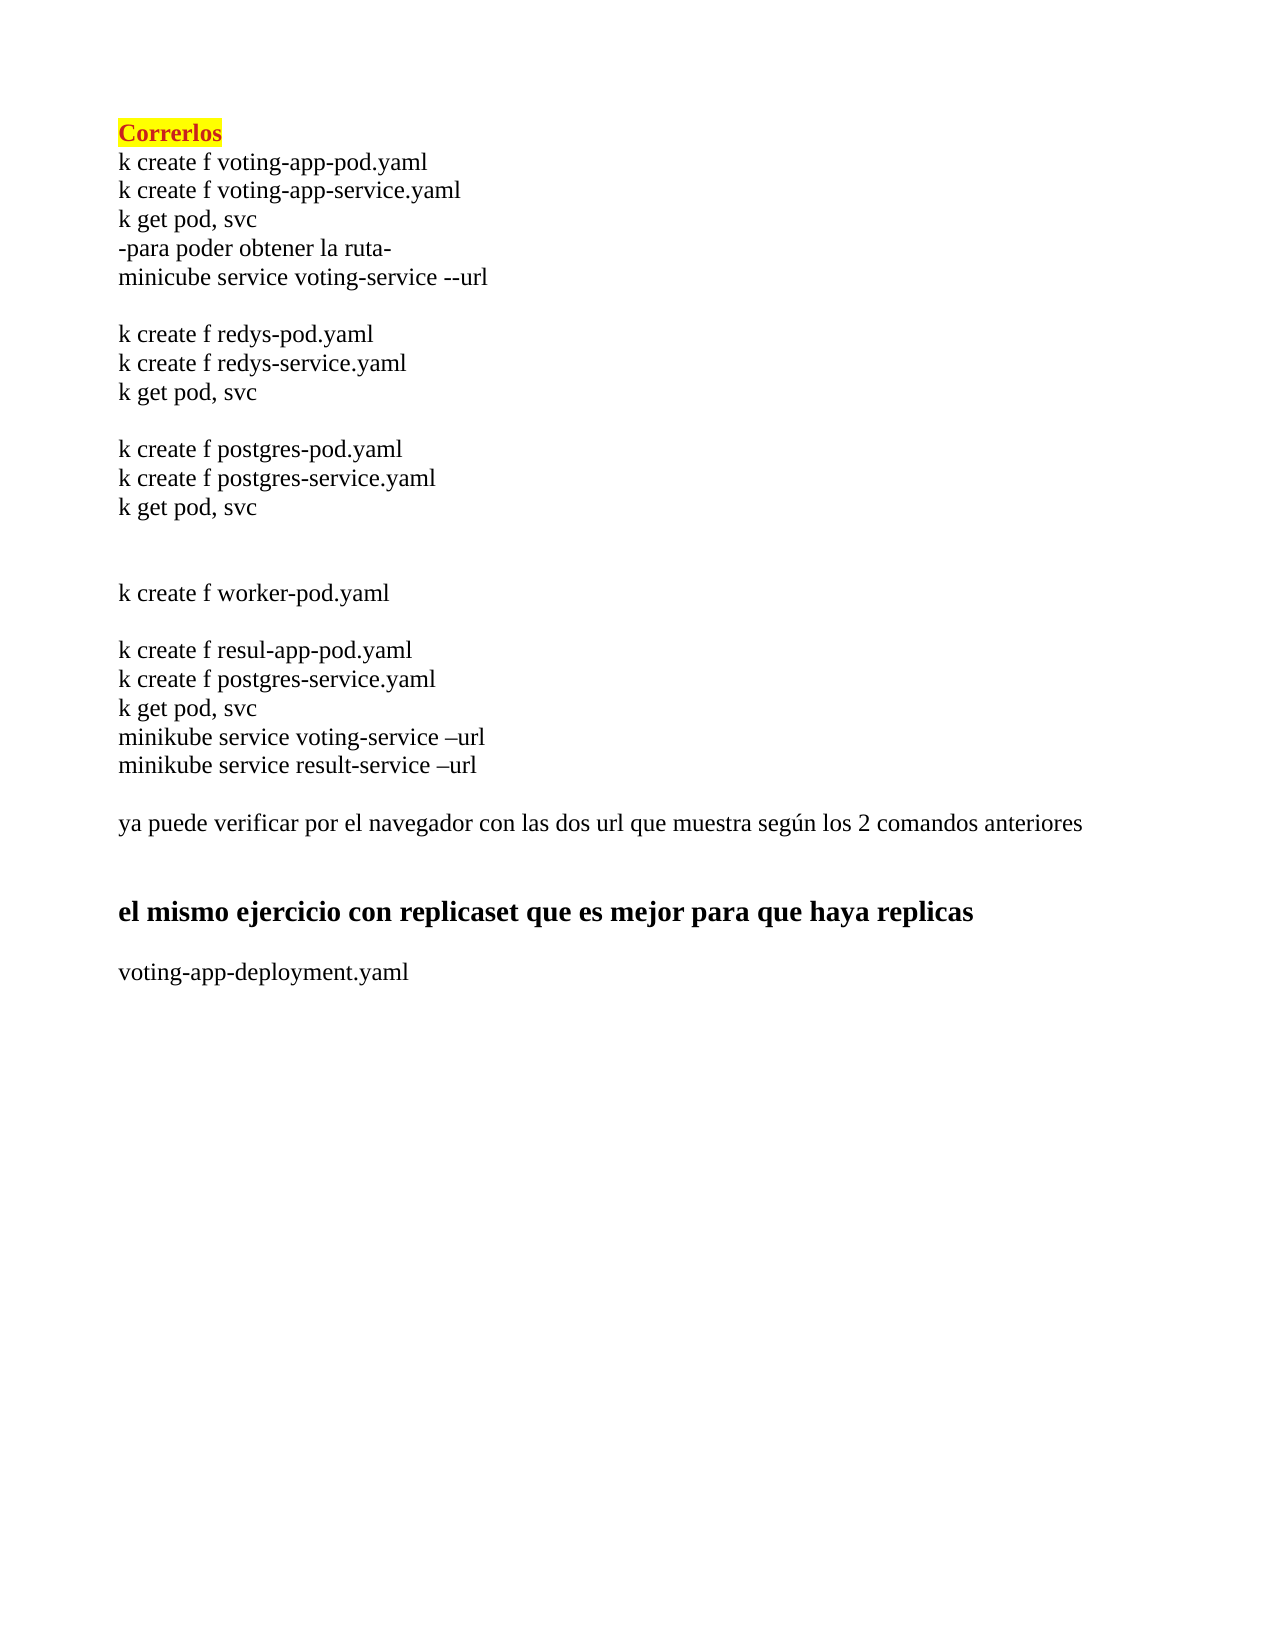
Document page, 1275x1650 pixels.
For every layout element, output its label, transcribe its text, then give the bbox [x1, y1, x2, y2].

text k get pod, svc [118, 204, 1157, 233]
text k get pod, svc [118, 492, 1157, 521]
text minicube service voting-service --url [118, 262, 1157, 291]
text ya puede verificar por el navegador con las dos url que muestra según los 2 comandos anteriores [118, 808, 1157, 837]
text k create f postgres-pod.yaml [118, 434, 1157, 463]
text k create f voting-app-service.yaml [118, 176, 1157, 204]
text k get pod, svc [118, 377, 1157, 406]
text el mismo ejercicio con replicaset que es mejor para que haya replicas [118, 894, 1157, 928]
text k create f voting-app-pod.yaml [118, 147, 1157, 176]
text minikube service result-service –url [118, 751, 1157, 779]
text k create f redys-service.yaml [118, 348, 1157, 377]
text k create f postgres-service.yaml [118, 463, 1157, 492]
text k create f worker-pod.yaml [118, 578, 1157, 607]
text Correrlos [118, 118, 1157, 147]
text minikube service voting-service –url [118, 722, 1157, 751]
text -para poder obtener la ruta- [118, 233, 1157, 262]
text k create f resul-app-pod.yaml [118, 636, 1157, 664]
text k create f postgres-service.yaml [118, 664, 1157, 693]
text k create f redys-pod.yaml [118, 319, 1157, 348]
text k get pod, svc [118, 693, 1157, 722]
text voting-app-deployment.yaml [118, 957, 1157, 985]
